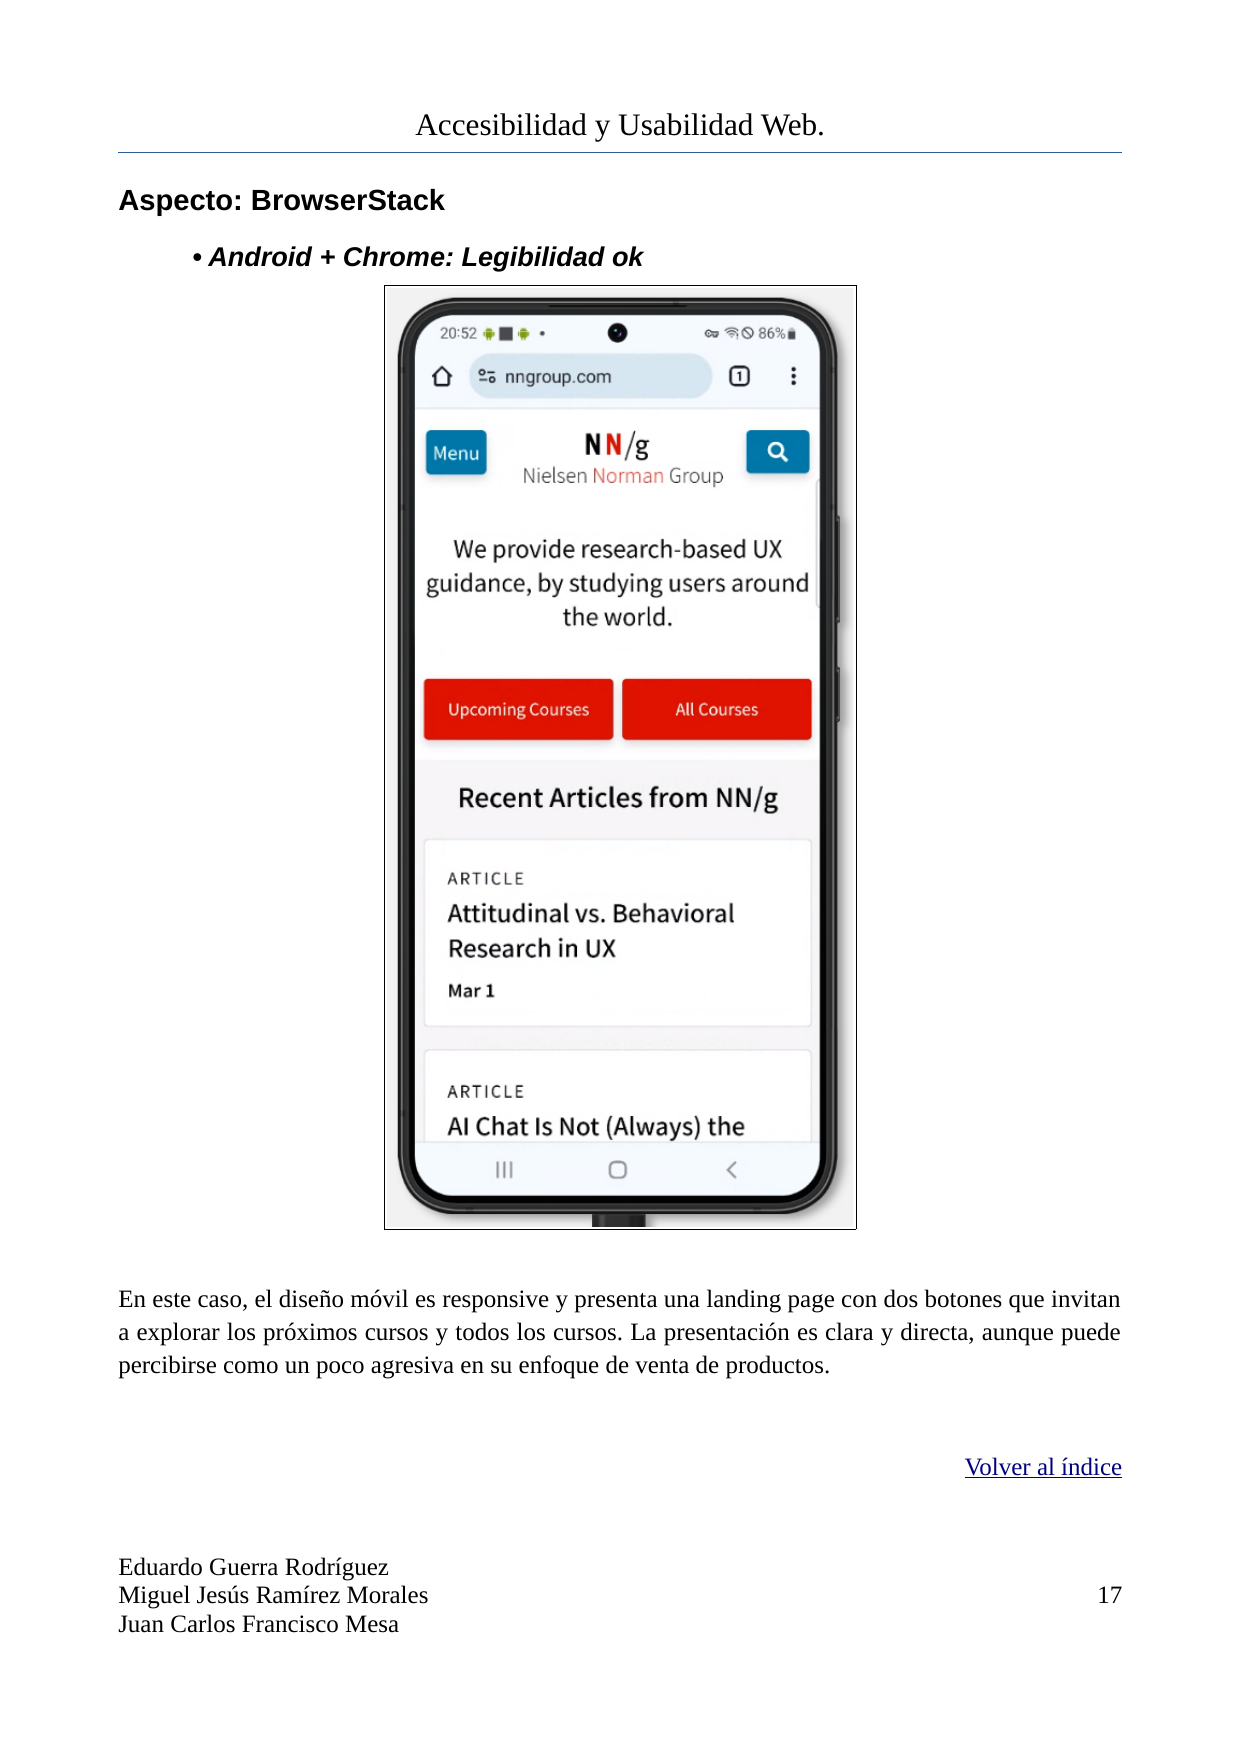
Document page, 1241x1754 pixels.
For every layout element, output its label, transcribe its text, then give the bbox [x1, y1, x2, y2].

subtitle • Android + Chrome: Legibilidad ok [118, 241, 1122, 273]
subtitle Aspecto: BrowserStack [118, 183, 1122, 216]
text Volver al índice [118, 1452, 1122, 1481]
text En este caso, el diseño móvil es responsive y presenta una landing page con dos botones que invitan a explorar los próximos cursos y todos los cursos. La presentación es clara y directa, aunque puede percibirse como un poco agresiva en su enfoque de venta de productos. [118, 1284, 1122, 1379]
picture [387, 288, 854, 1227]
